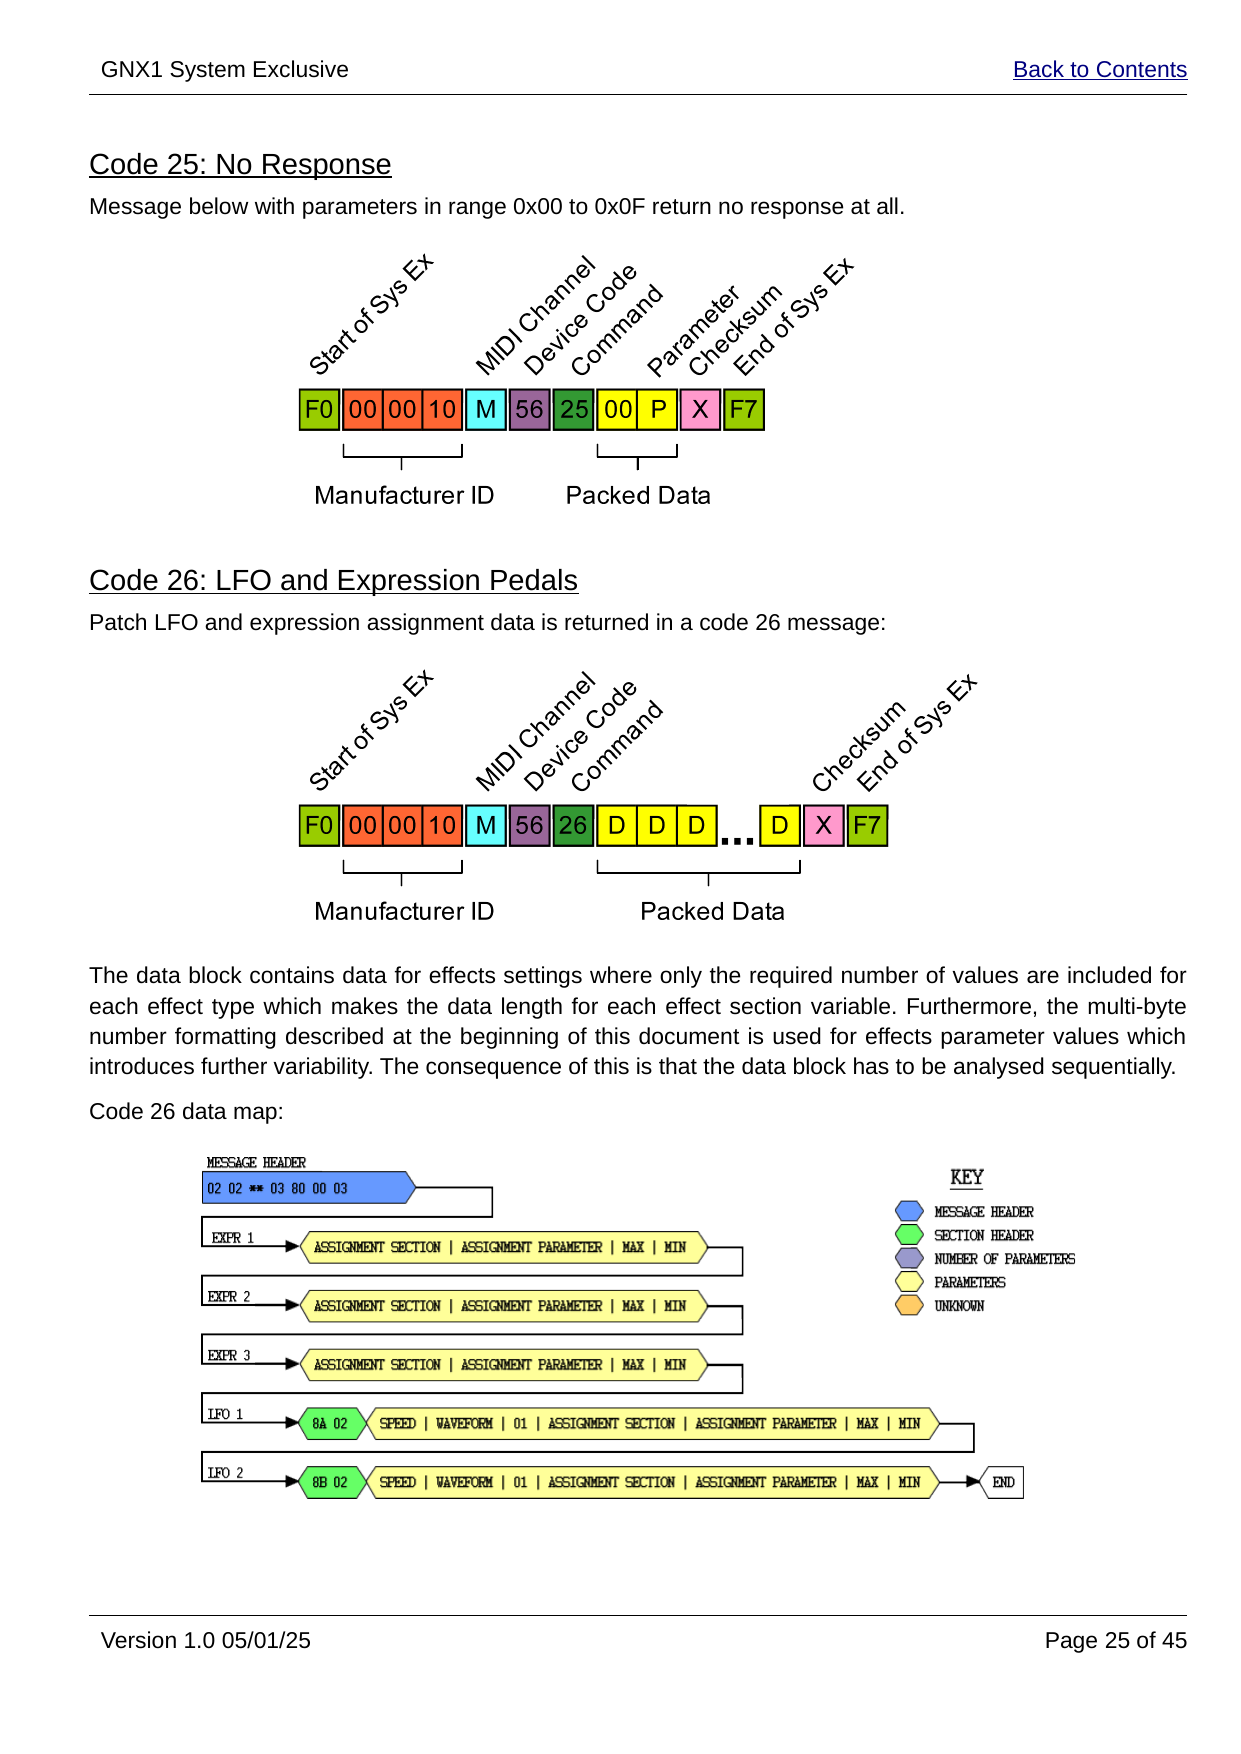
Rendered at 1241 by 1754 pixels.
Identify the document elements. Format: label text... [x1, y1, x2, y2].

picture [298, 252, 978, 510]
subtitle Code 25: No Response [89, 147, 1187, 181]
picture [298, 668, 978, 926]
text Patch LFO and expression assignment data is returned in a code 26 message: [89, 609, 1187, 636]
text Code 26 data map: [89, 1098, 1187, 1124]
text Message below with parameters in range 0x00 to 0x0F return no response at all. [89, 193, 1187, 219]
text The data block contains data for effects settings where only the required number of values are included for each effect type which makes the data length for each effect section variable. Furthermore, the multi-byte number formatting described at the beginning of this document is used for effects parameter values which introduces further variability. The consequence of this is that the data block has to be analysed sequentially. [89, 654, 1187, 1079]
subtitle Code 26: LFO and Expression Pedals [89, 259, 1187, 597]
picture [201, 1157, 1076, 1499]
